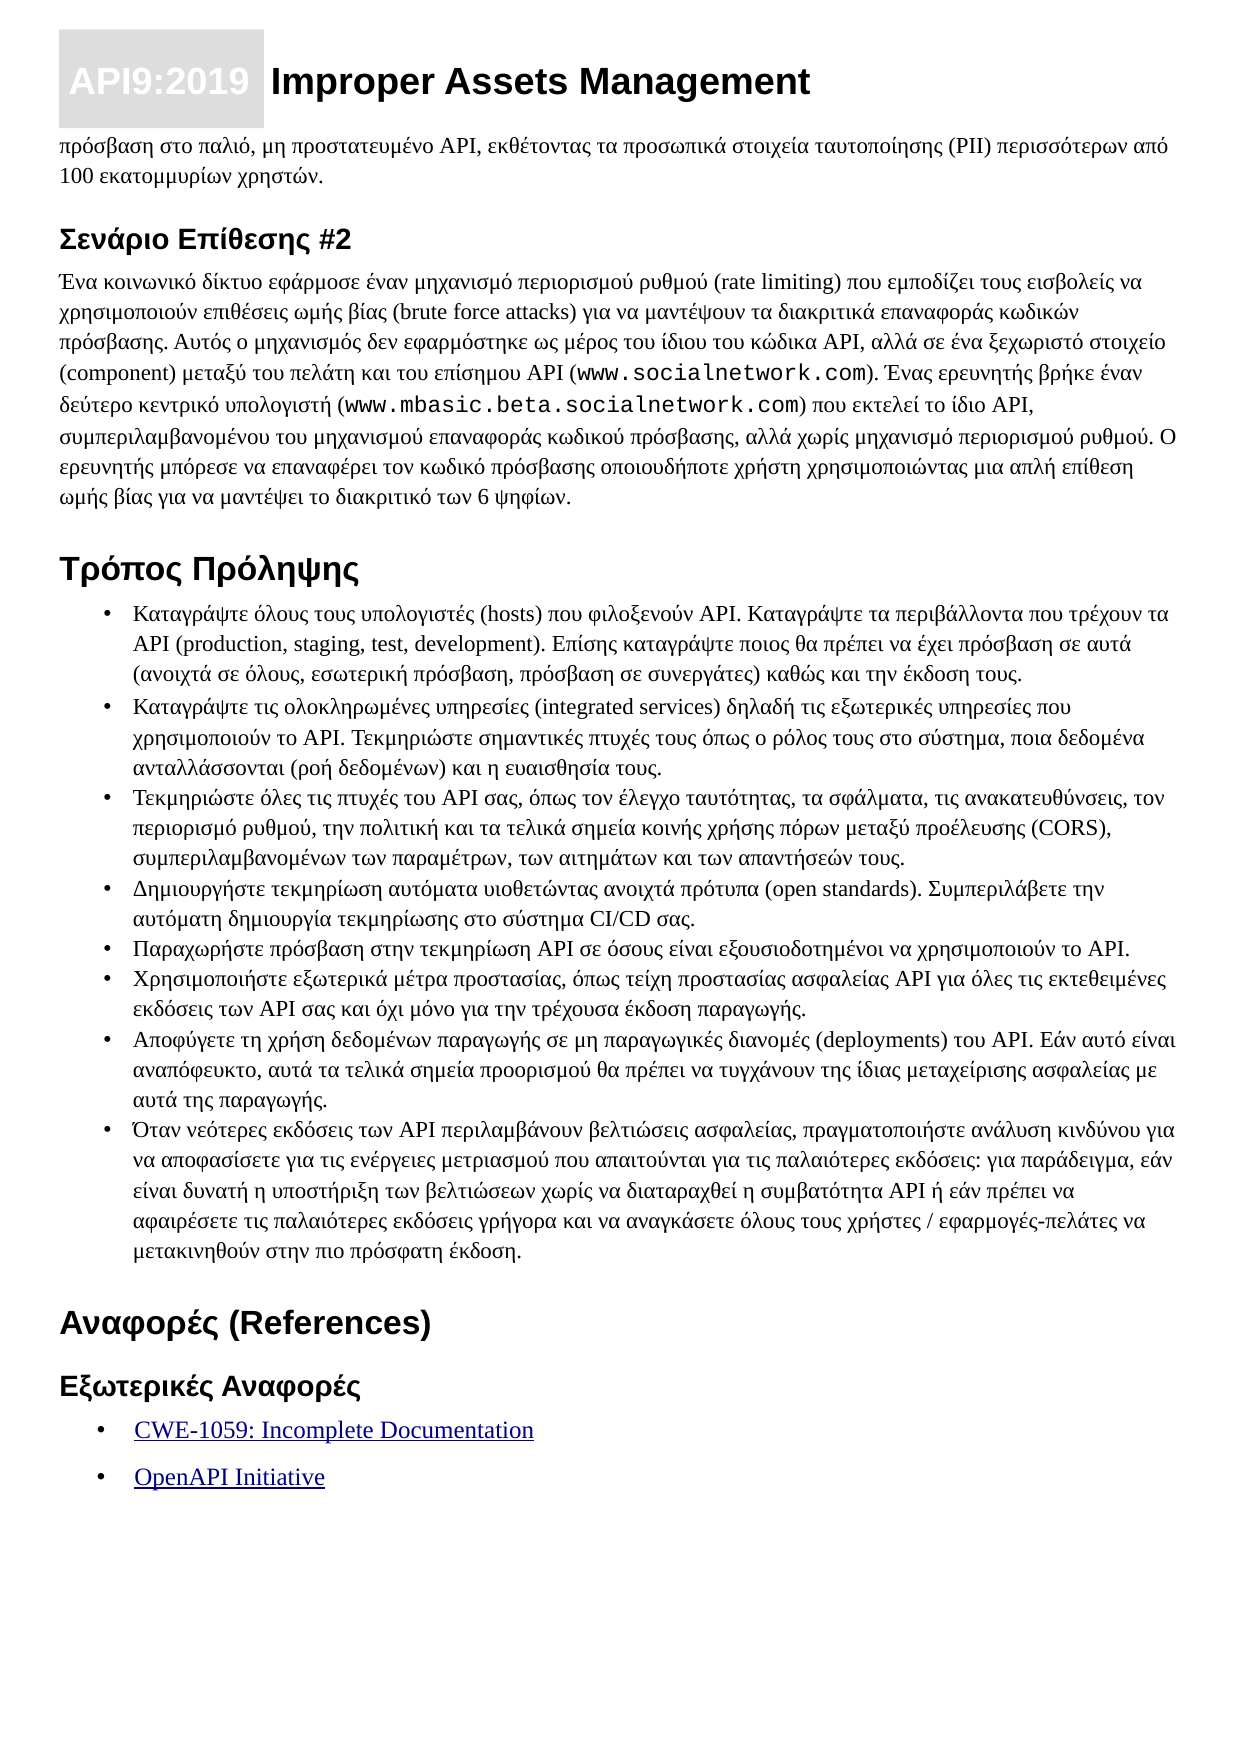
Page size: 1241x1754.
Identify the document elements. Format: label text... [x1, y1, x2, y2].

list OpenAPI Initiative [97, 1462, 1181, 1491]
text πρόσβαση στο παλιό, μη προστατευμένο API, εκθέτοντας τα προσωπικά στοιχεία ταυτοποίησης (PII) περισσότερων από 100 εκατομμυρίων χρηστών. [59, 132, 1181, 189]
list Τεκμηριώστε όλες τις πτυχές του API σας, όπως τον έλεγχο ταυτότητας, τα σφάλματα, τις ανακατευθύνσεις, τον περιορισμό ρυθμού, την πολιτική και τα τελικά σημεία κοινής χρήσης πόρων μεταξύ προέλευσης (CORS), συμπεριλαμβανομένων των παραμέτρων, των αιτημάτων και των απαντήσεών τους. [103, 784, 1181, 871]
list Καταγράψτε τις ολοκληρωμένες υπηρεσίες (integrated services) δηλαδή τις εξωτερικές υπηρεσίες που χρησιμοποιούν το API. Τεκμηριώστε σημαντικές πτυχές τους όπως ο ρόλος τους στο σύστημα, ποια δεδομένα ανταλλάσσονται (ροή δεδομένων) και η ευαισθησία τους. [103, 693, 1181, 780]
subtitle Αναφορές (References) [59, 1303, 1181, 1341]
list Όταν νεότερες εκδόσεις των API περιλαμβάνουν βελτιώσεις ασφαλείας, πραγματοποιήστε ανάλυση κινδύνου για να αποφασίσετε για τις ενέργειες μετριασμού που απαιτούνται για τις παλαιότερες εκδόσεις: για παράδειγμα, εάν είναι δυνατή η υποστήριξη των βελτιώσεων χωρίς να διαταραχθεί η συμβατότητα API ή εάν πρέπει να αφαιρέσετε τις παλαιότερες εκδόσεις γρήγορα και να αναγκάσετε όλους τους χρήστες / εφαρμογές-πελάτες να μετακινηθούν στην πιο πρόσφατη έκδοση. [103, 1116, 1181, 1263]
list CWE-1059: Incomplete Documentation [97, 1415, 1181, 1443]
list Χρησιμοποιήστε εξωτερικά μέτρα προστασίας, όπως τείχη προστασίας ασφαλείας API για όλες τις εκτεθειμένες εκδόσεις των API σας και όχι μόνο για την τρέχουσα έκδοση παραγωγής. [103, 965, 1181, 1022]
subtitle Εξωτερικές Αναφορές [59, 1368, 1181, 1402]
list Δημιουργήστε τεκμηρίωση αυτόματα υιοθετώντας ανοιχτά πρότυπα (open standards). Συμπεριλάβετε την αυτόματη δημιουργία τεκμηρίωσης στο σύστημα CI/CD σας. [103, 874, 1181, 931]
list Καταγράψτε όλους τους υπολογιστές (hosts) που φιλοξενούν API. Καταγράψτε τα περιβάλλοντα που τρέχουν τα API (production, staging, test, development). Επίσης καταγράψτε ποιος θα πρέπει να έχει πρόσβαση σε αυτά (ανοιχτά σε όλους, εσωτερική πρόσβαση, πρόσβαση σε συνεργάτες) καθώς και την έκδοση τους. [103, 600, 1181, 687]
subtitle Σενάριο Επίθεσης #2 [59, 222, 1181, 256]
list Αποφύγετε τη χρήση δεδομένων παραγωγής σε μη παραγωγικές διανομές (deployments) του API. Εάν αυτό είναι αναπόφευκτο, αυτά τα τελικά σημεία προορισμού θα πρέπει να τυγχάνουν της ίδιας μεταχείρισης ασφαλείας με αυτά της παραγωγής. [103, 1026, 1181, 1112]
subtitle Τρόπος Πρόληψης [59, 549, 1181, 587]
text Ένα κοινωνικό δίκτυο εφάρμοσε έναν μηχανισμό περιορισμού ρυθμού (rate limiting) που εμποδίζει τους εισβολείς να χρησιμοποιούν επιθέσεις ωμής βίας (brute force attacks) για να μαντέψουν τα διακριτικά επαναφοράς κωδικών πρόσβασης. Αυτός ο μηχανισμός δεν εφαρμόστηκε ως μέρος του ίδιου του κώδικα API, αλλά σε ένα ξεχωριστό στοιχείο (component) μεταξύ του πελάτη και του επίσημου API (www.socialnetwork.com). Ένας ερευνητής βρήκε έναν δεύτερο κεντρικό υπολογιστή (www.mbasic.beta.socialnetwork.com) που εκτελεί το ίδιο API, συμπεριλαμβανομένου του μηχανισμού επαναφοράς κωδικού πρόσβασης, αλλά χωρίς μηχανισμό περιορισμού ρυθμού. Ο ερευνητής μπόρεσε να επαναφέρει τον κωδικό πρόσβασης οποιουδήποτε χρήστη χρησιμοποιώντας μια απλή επίθεση ωμής βίας για να μαντέψει το διακριτικό των 6 ψηφίων. [59, 268, 1181, 509]
list Παραχωρήστε πρόσβαση στην τεκμηρίωση API σε όσους είναι εξουσιοδοτημένοι να χρησιμοποιούν το API. [103, 935, 1181, 961]
